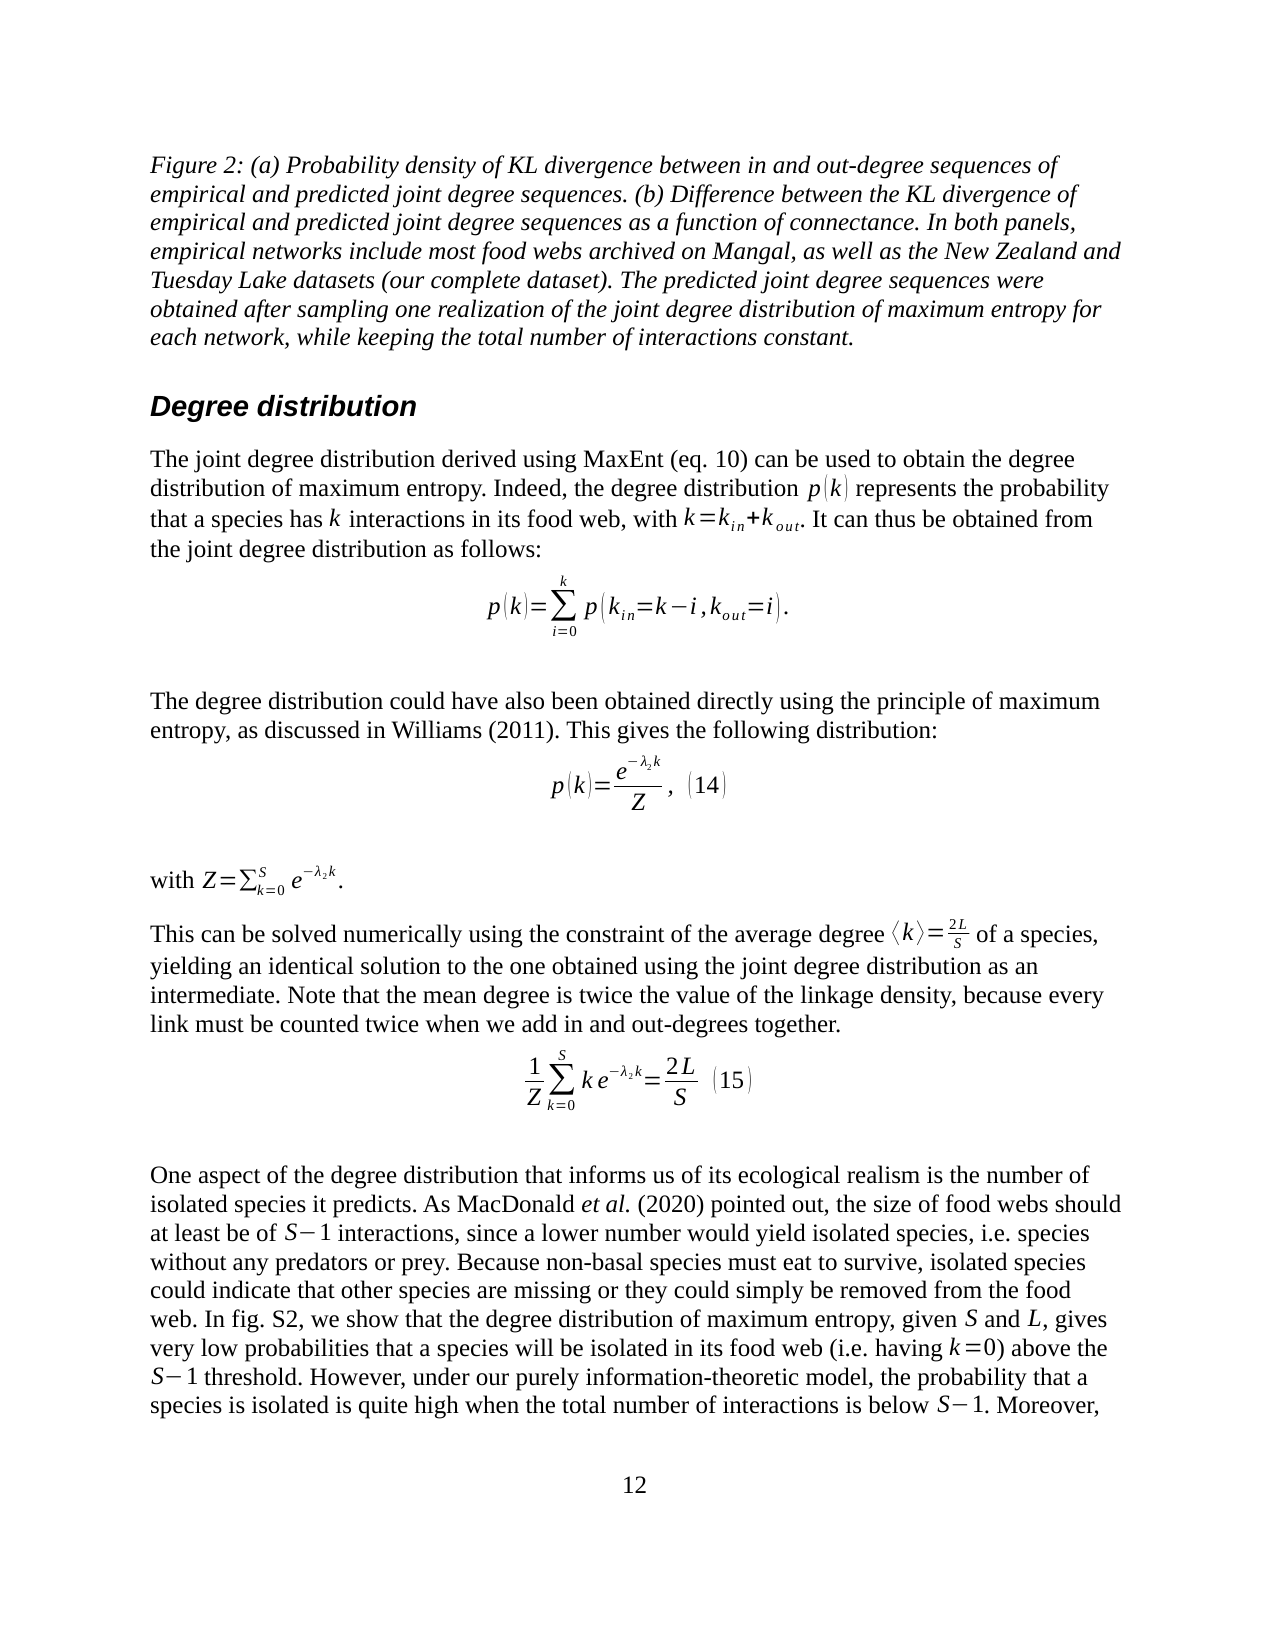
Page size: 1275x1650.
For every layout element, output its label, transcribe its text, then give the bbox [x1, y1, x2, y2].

subtitle Degree distribution [150, 389, 1125, 422]
text with [150, 862, 1125, 897]
text One aspect of the degree distribution that informs us of its ecological realism is the number of isolated species it predicts. As MacDonald et al. (2020) pointed out, the size of food webs should at least be of interactions, since a lower number would yield isolated species, i.e. species without any predators or prey. Because non-basal species must eat to survive, isolated species could indicate that other species are missing or they could simply be removed from the food web. In fig. S2, we show that the degree distribution of maximum entropy, given and , gives very low probabilities that a species will be isolated in its food web (i.e. having ) above the threshold. However, under our purely information-theoretic model, the probability that a species is isolated is quite high when the total number of interactions is below . Moreover, the expected proportion of isolated species rapidly declines by orders of magnitude with increasing numbers of species and interactions. This supports the ecological realism of the degree distribution of maximum entropy derived above. Nevertheless, ecologists wanting to model a system without allowing isolated species could simply change the lower limit of to in eq. 15 and solve the resulting equation numerically. [150, 1160, 1125, 1419]
text This can be solved numerically using the constraint of the average degree of a species, yielding an identical solution to the one obtained using the joint degree distribution as an intermediate. Note that the mean degree is twice the value of the linkage density, because every link must be counted twice when we add in and out-degrees together. [150, 915, 1125, 1037]
text The degree distribution could have also been obtained directly using the principle of maximum entropy, as discussed in Williams (2011). This gives the following distribution: [150, 686, 1125, 744]
text The joint degree distribution derived using MaxEnt (eq. 10) can be used to obtain the degree distribution of maximum entropy. Indeed, the degree distribution represents the probability that a species has interactions in its food web, with . It can thus be obtained from the joint degree distribution as follows: [150, 444, 1125, 563]
text Figure 2: (a) Probability density of KL divergence between in and out-degree sequences of empirical and predicted joint degree sequences. (b) Difference between the KL divergence of empirical and predicted joint degree sequences as a function of connectance. In both panels, empirical networks include most food webs archived on Mangal, as well as the New Zealand and Tuesday Lake datasets (our complete dataset). The predicted joint degree sequences were obtained after sampling one realization of the joint degree distribution of maximum entropy for each network, while keeping the total number of interactions constant. [150, 150, 1125, 351]
